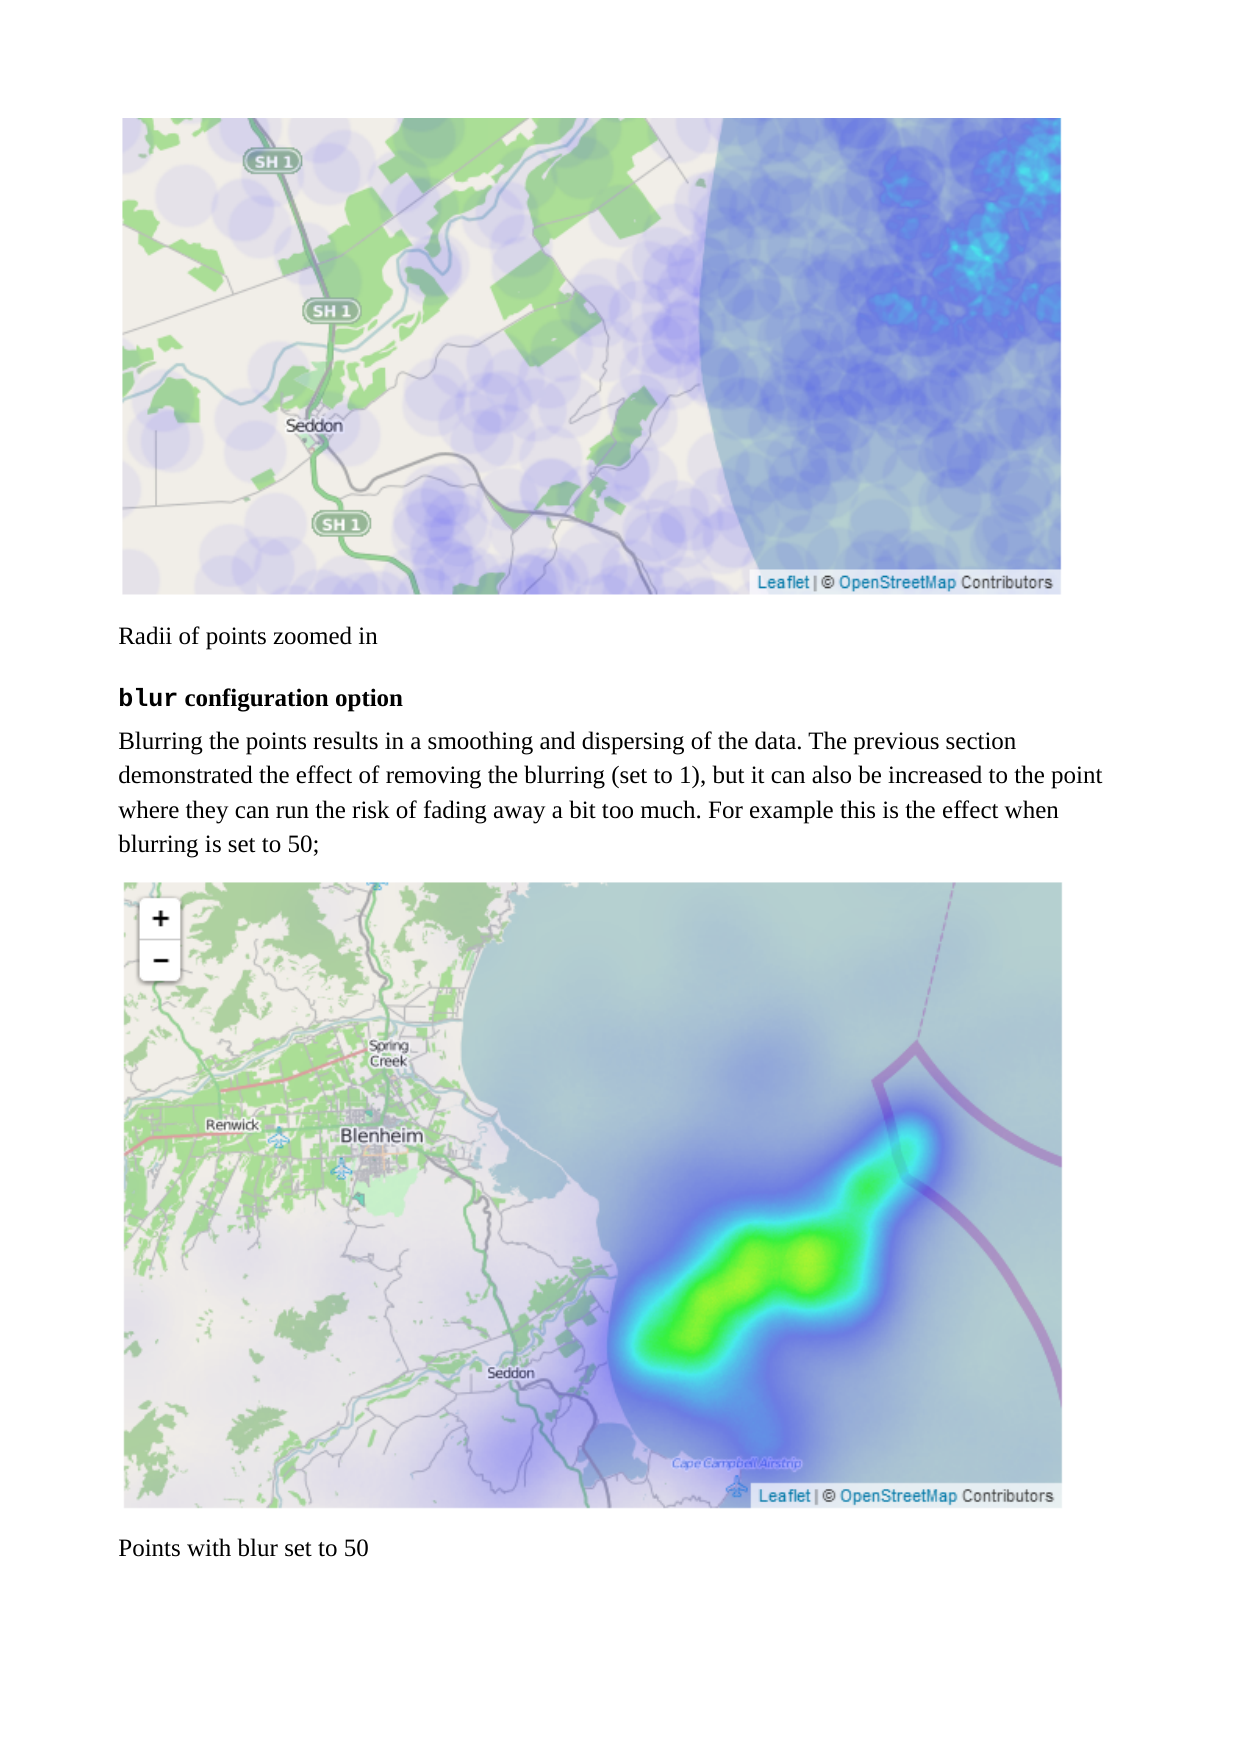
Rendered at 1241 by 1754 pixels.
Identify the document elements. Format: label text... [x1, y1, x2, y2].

subtitle blur configuration option [118, 683, 1122, 714]
picture [118, 118, 1069, 601]
text Radii of points zoomed in [118, 621, 1122, 650]
picture [118, 878, 1070, 1513]
text Blurring the points results in a smoothing and dispersing of the data. The previous section demonstrated the effect of removing the blurring (set to 1), but it can also be increased to the point where they can run the risk of fading away a bit too much. For example this is the effect when blurring is set to 50; [118, 726, 1122, 858]
text Points with blur set to 50 [118, 1533, 1122, 1562]
